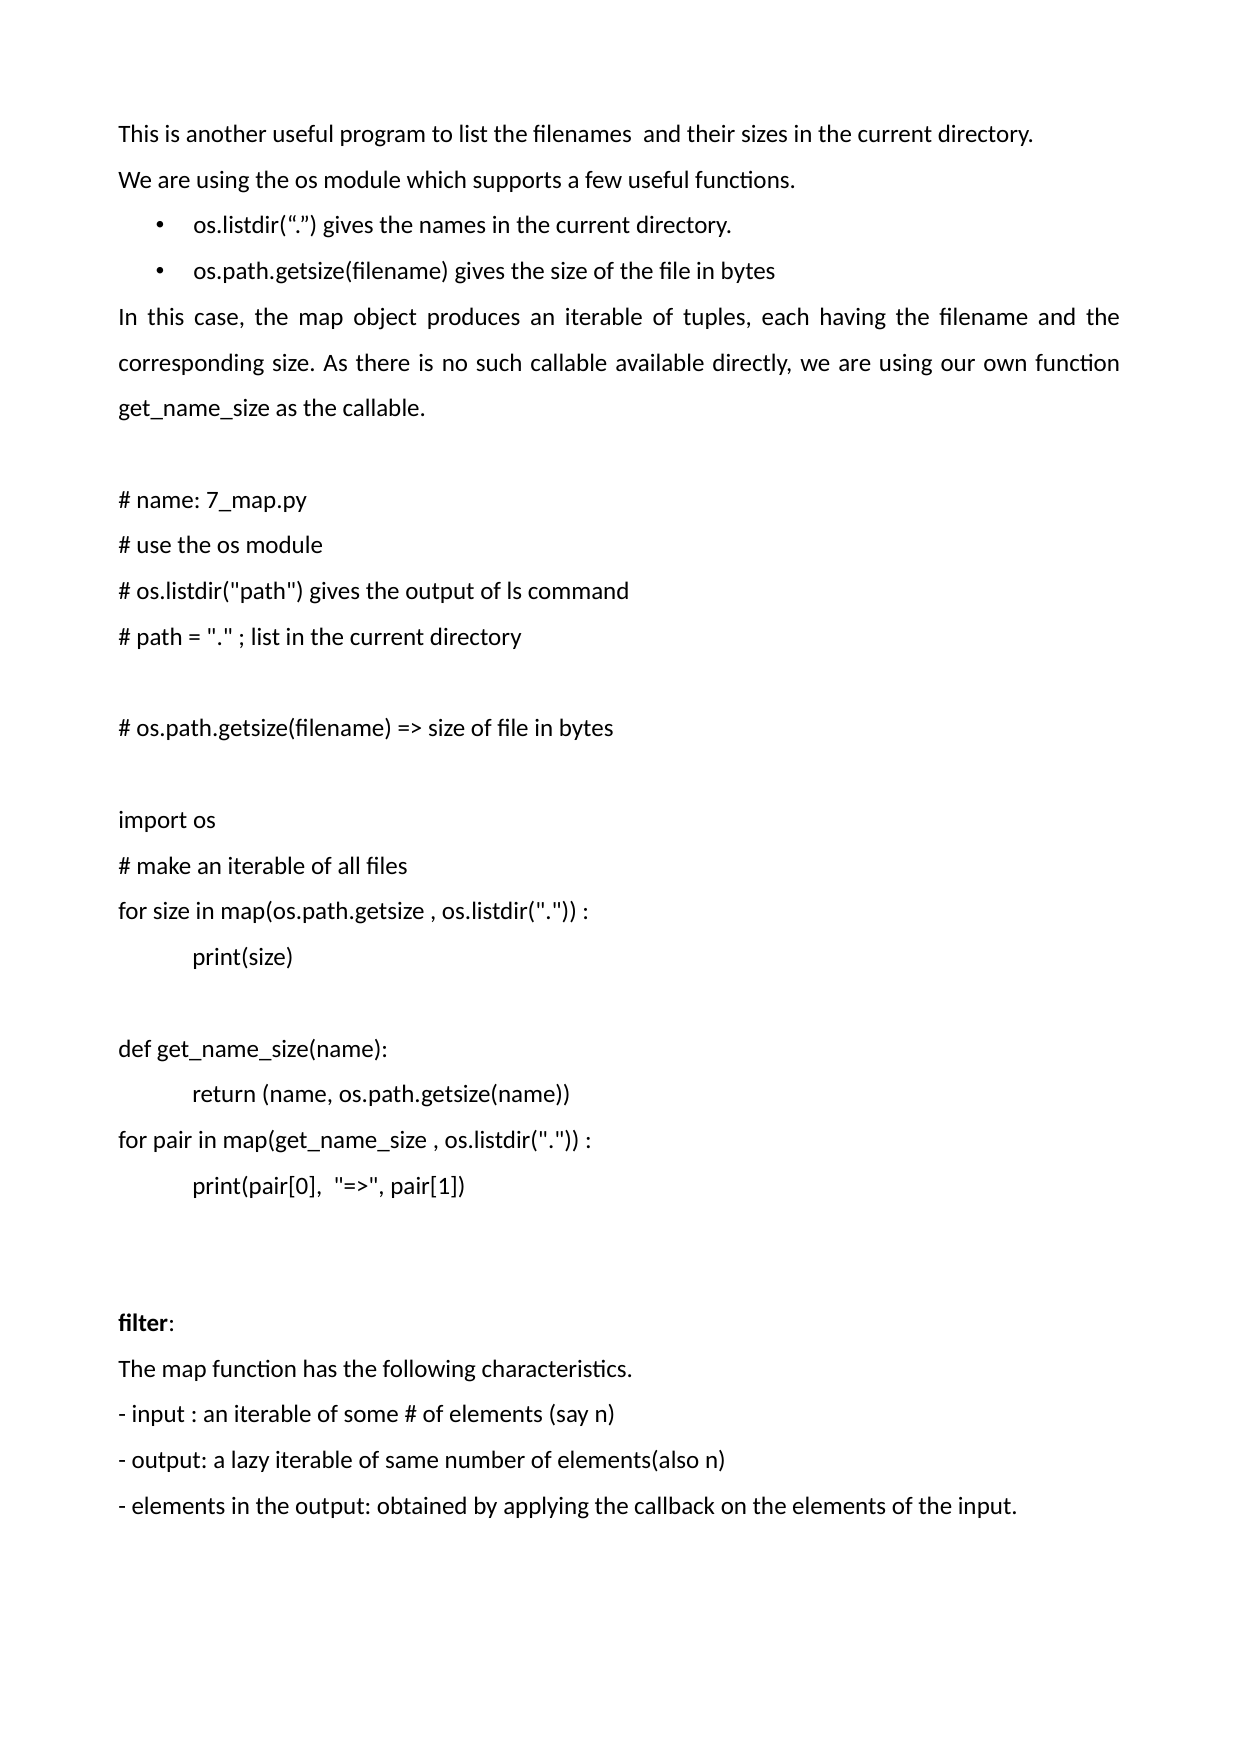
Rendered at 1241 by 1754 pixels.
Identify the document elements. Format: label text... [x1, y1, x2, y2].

text The map function has the following characteristics. [118, 1353, 1122, 1383]
text This is another useful program to list the filenames and their sizes in the current directory. [118, 118, 1122, 149]
text - output: a lazy iterable of same number of elements(also n) [118, 1444, 1122, 1475]
text We are using the os module which supports a few useful functions. [118, 164, 1122, 194]
text return (name, os.path.getsize(name)) [118, 1078, 1122, 1109]
text # os.listdir("path") gives the output of ls command [118, 575, 1122, 606]
text - elements in the output: obtained by applying the callback on the elements of the input. [118, 1490, 1122, 1521]
text # use the os module [118, 530, 1122, 560]
text # os.path.getsize(filename) => size of file in bytes [118, 713, 1122, 743]
text - input : an iterable of some # of elements (say n) [118, 1398, 1122, 1429]
text for pair in map(get_name_size , os.listdir(".")) : [118, 1124, 1122, 1155]
text In this case, the map object produces an iterable of tuples, each having the filename and the corresponding size. As there is no such callable available directly, we are using our own function get_name_size as the callable. [118, 301, 1122, 423]
text def get_name_size(name): [118, 1033, 1122, 1063]
list os.path.getsize(filename) gives the size of the file in bytes [156, 255, 1122, 286]
text filter: [118, 1307, 1122, 1338]
list os.listdir(“.”) gives the names in the current directory. [156, 209, 1122, 240]
text # path = "." ; list in the current directory [118, 621, 1122, 652]
text import os [118, 804, 1122, 834]
text for size in map(os.path.getsize , os.listdir(".")) : [118, 896, 1122, 926]
text # name: 7_map.py [118, 484, 1122, 514]
text # make an iterable of all files [118, 850, 1122, 880]
text print(size) [118, 941, 1122, 972]
text print(pair[0], "=>", pair[1]) [118, 1170, 1122, 1200]
